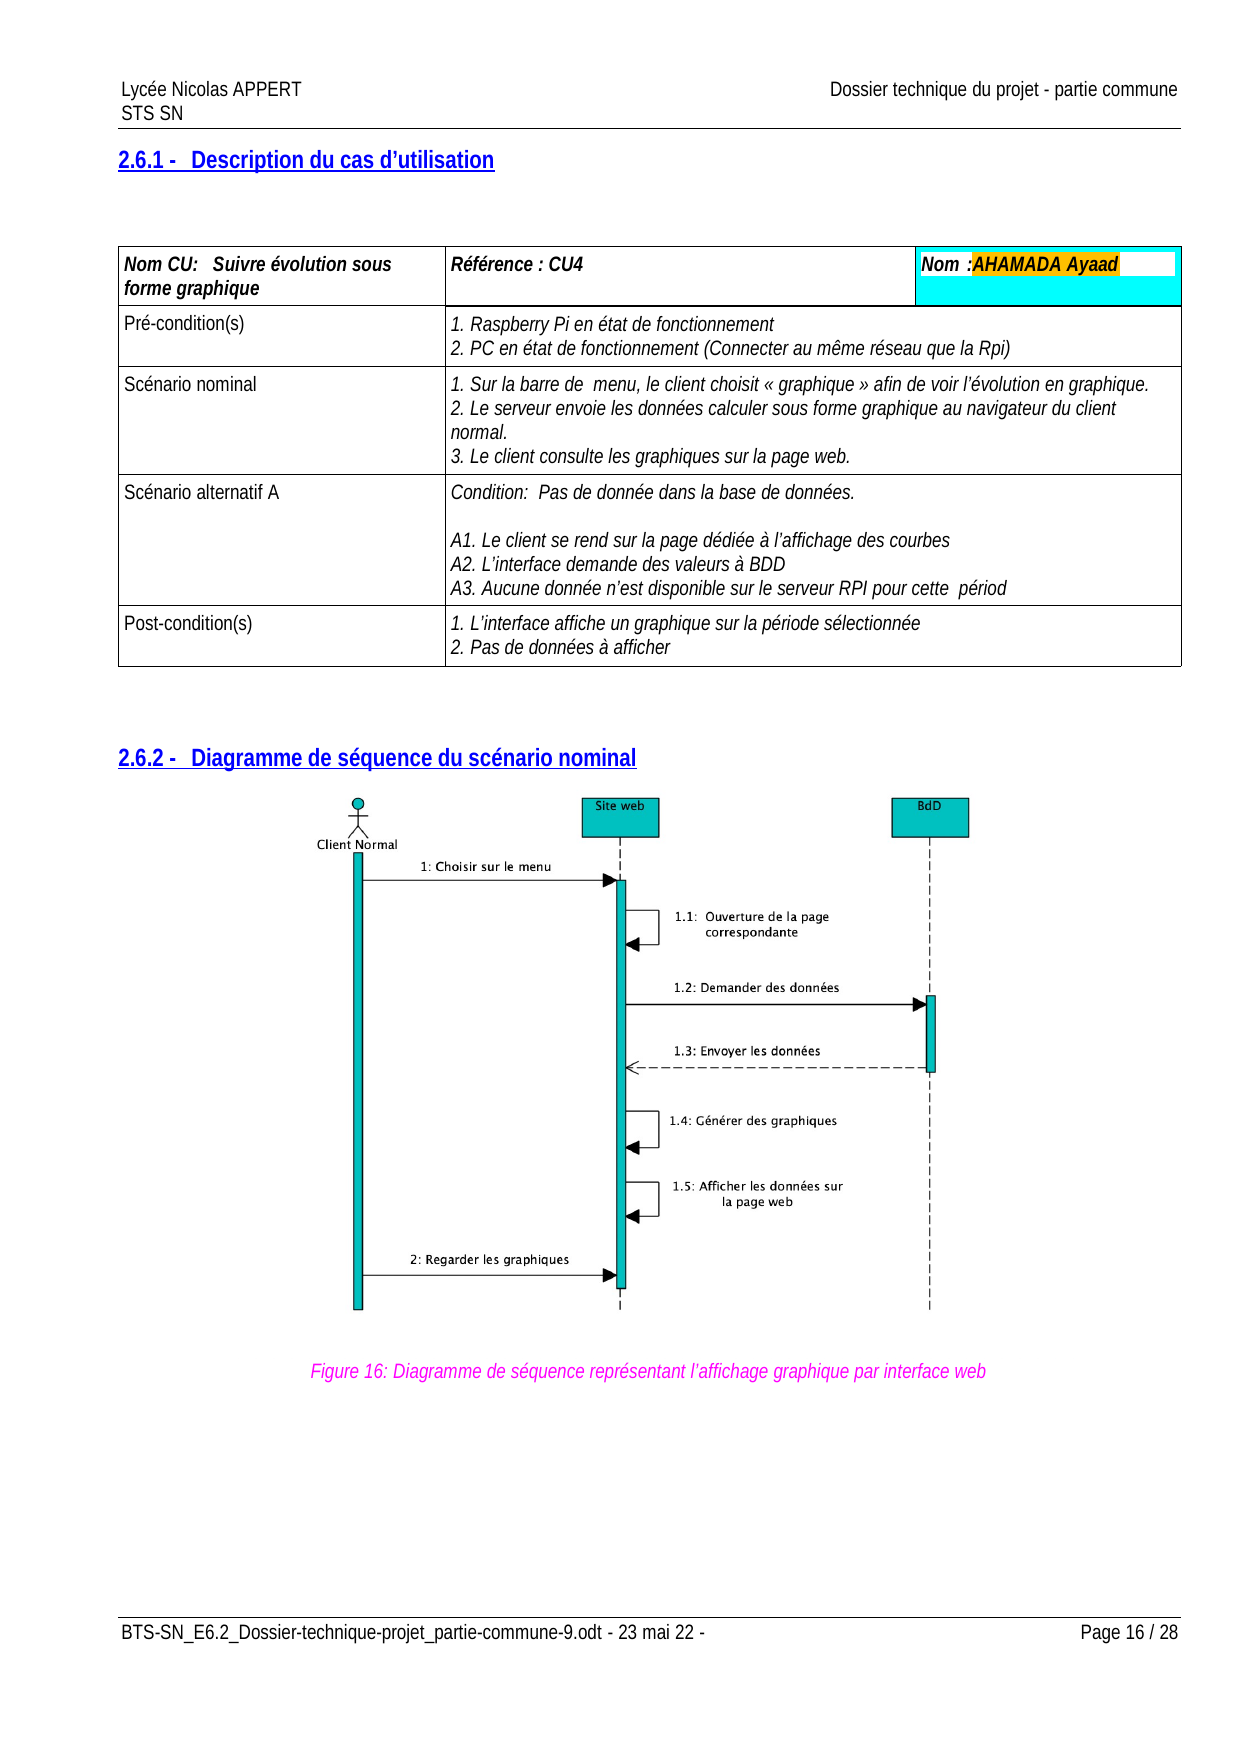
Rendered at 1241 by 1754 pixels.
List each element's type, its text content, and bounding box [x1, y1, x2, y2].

table_cell Pré-condition(s) [119, 306, 445, 366]
subtitle Diagramme de séquence du scénario nominal [118, 743, 1181, 772]
table_cell 1. L’interface affiche un graphique sur la période sélectionnée 2. Pas de données à afficher [446, 606, 1181, 666]
subtitle Description du cas d’utilisation [118, 145, 1181, 174]
text Figure 16: Diagramme de séquence représentant l’affichage graphique par interface web [222, 1359, 1078, 1383]
table_cell Scénario alternatif A [119, 475, 445, 605]
picture [221, 781, 1078, 1359]
table_cell 1. Raspberry Pi en état de fonctionnement 2. PC en état de fonctionnement (Connecter au même réseau que la Rpi) [446, 307, 1181, 366]
table_header Référence : CU4 [446, 247, 915, 305]
table_header Nom CU: Suivre évolution sous forme graphique [119, 247, 445, 305]
table_cell Post-condition(s) [119, 606, 445, 666]
table_cell 1. Sur la barre de menu, le client choisit « graphique » afin de voir l’évolution en graphique. 2. Le serveur envoie les données calculer sous forme graphique au navigateur du client normal. 3. Le client consulte les graphiques sur la page web. [446, 367, 1181, 474]
table_cell Scénario nominal [119, 367, 445, 474]
table_header Nom :AHAMADA Ayaad [916, 247, 1181, 305]
table_cell Condition: Pas de donnée dans la base de données. A1. Le client se rend sur la page dédiée à l’affichage des courbes A2. L’interface demande des valeurs à BDD A3. Aucune donnée n’est disponible sur le serveur RPI pour cette périod [446, 475, 1181, 605]
